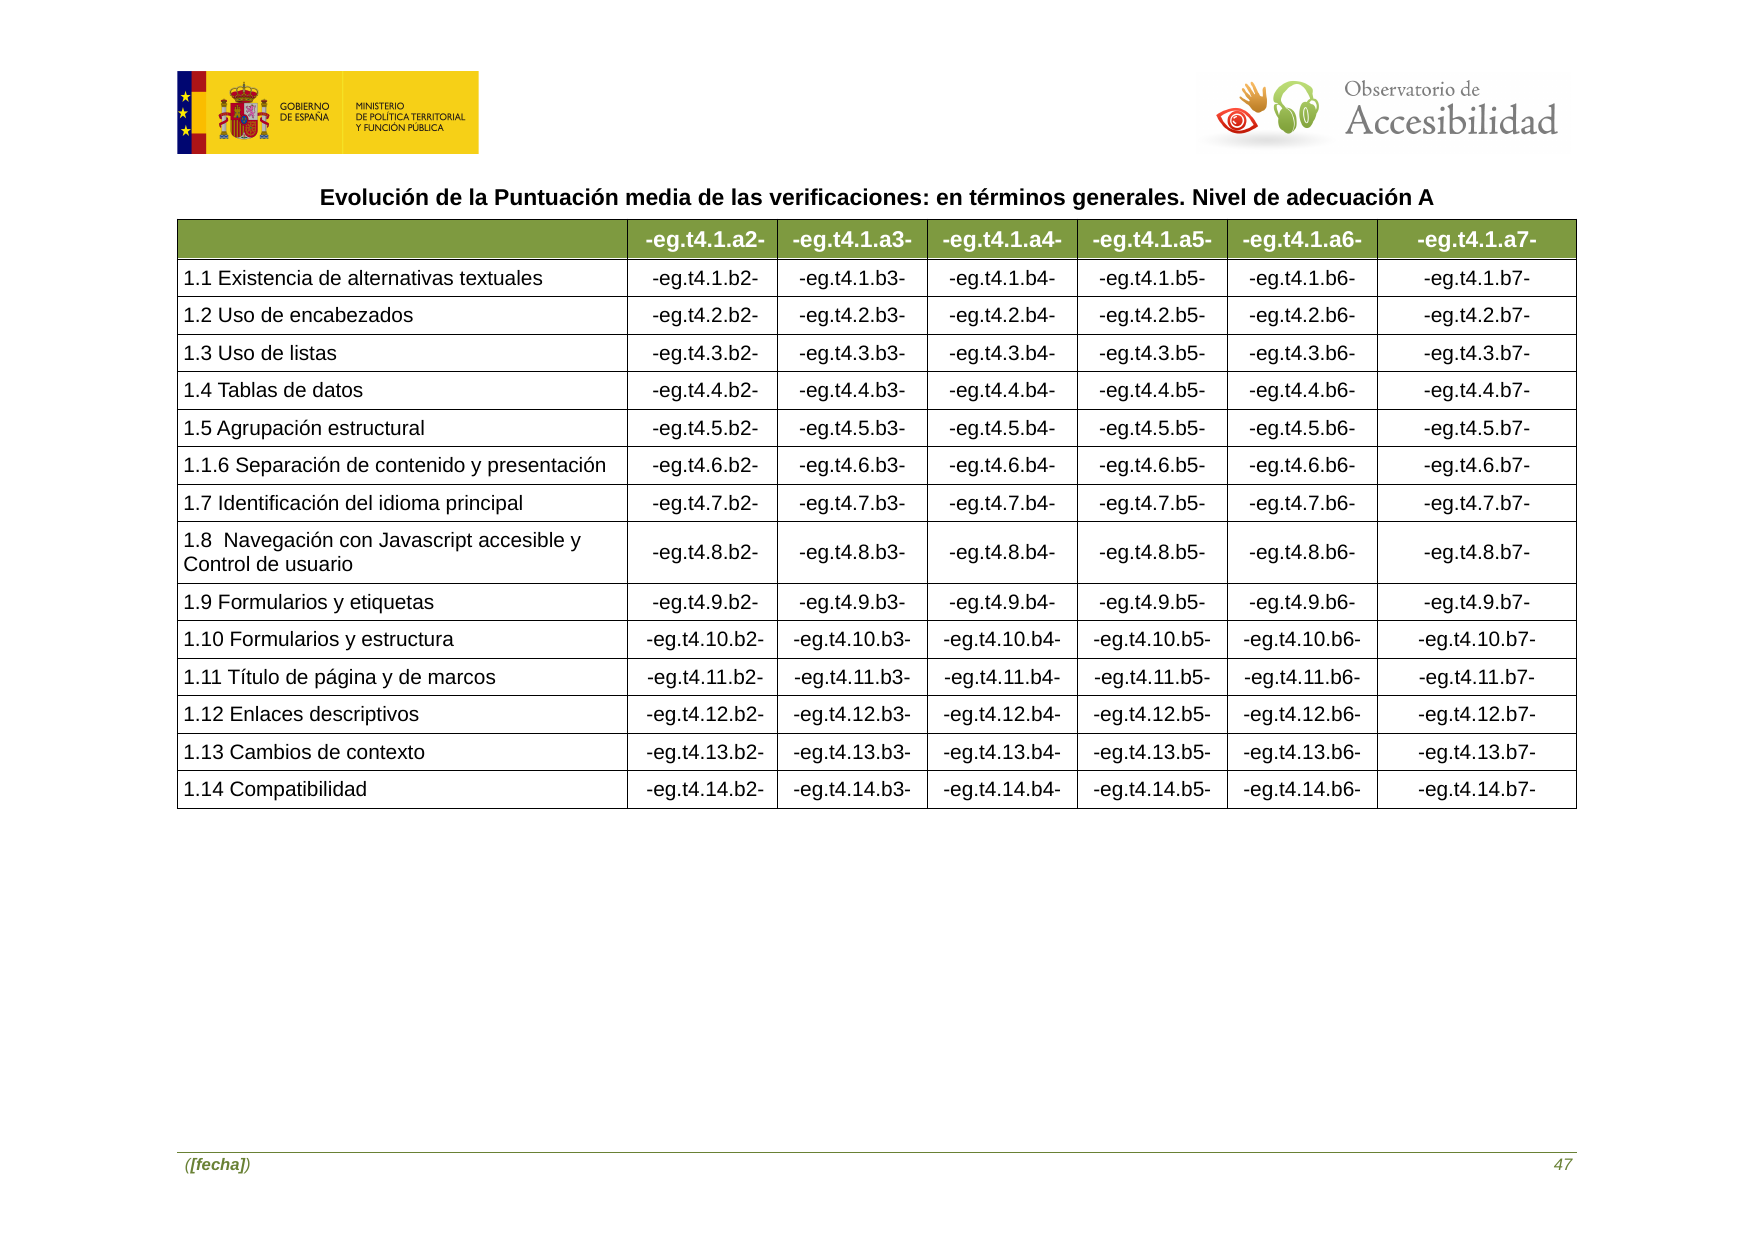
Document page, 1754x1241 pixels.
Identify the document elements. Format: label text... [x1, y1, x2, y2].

table_cell -eg.t4.3.b7- [1378, 335, 1576, 371]
table_cell -eg.t4.1.b6- [1228, 260, 1377, 296]
table_cell -eg.t4.1.b7- [1378, 260, 1576, 296]
table_cell -eg.t4.7.b3- [778, 485, 927, 521]
table_cell -eg.t4.11.b6- [1228, 659, 1377, 695]
table_cell -eg.t4.13.b5- [1078, 734, 1227, 770]
table_cell -eg.t4.9.b7- [1378, 584, 1576, 620]
table_cell 1.9 Formularios y etiquetas [178, 584, 627, 620]
table_cell -eg.t4.14.b5- [1078, 771, 1227, 807]
table_cell -eg.t4.4.b6- [1228, 372, 1377, 408]
table_cell -eg.t4.5.b6- [1228, 410, 1377, 446]
picture [177, 71, 479, 154]
table_cell 1.1.6 Separación de contenido y presentación [178, 447, 627, 483]
table_cell -eg.t4.7.b2- [628, 485, 777, 521]
table_cell -eg.t4.14.b7- [1378, 771, 1576, 807]
table_header -eg.t4.1.a7- [1378, 220, 1576, 258]
table_cell -eg.t4.5.b2- [628, 410, 777, 446]
table_cell -eg.t4.5.b7- [1378, 410, 1576, 446]
table_cell -eg.t4.3.b2- [628, 335, 777, 371]
table_cell -eg.t4.10.b5- [1078, 621, 1227, 657]
table_cell 1.14 Compatibilidad [178, 771, 627, 807]
table_cell -eg.t4.1.b3- [778, 260, 927, 296]
table_cell -eg.t4.11.b7- [1378, 659, 1576, 695]
table_cell -eg.t4.11.b5- [1078, 659, 1227, 695]
table_cell -eg.t4.6.b4- [928, 447, 1077, 483]
table_cell -eg.t4.6.b6- [1228, 447, 1377, 483]
table_cell -eg.t4.9.b3- [778, 584, 927, 620]
table_cell -eg.t4.12.b5- [1078, 696, 1227, 732]
table_cell -eg.t4.4.b4- [928, 372, 1077, 408]
table_cell -eg.t4.3.b5- [1078, 335, 1227, 371]
table_cell -eg.t4.13.b4- [928, 734, 1077, 770]
table_cell 1.7 Identificación del idioma principal [178, 485, 627, 521]
table_cell -eg.t4.8.b3- [778, 522, 927, 582]
table_cell -eg.t4.12.b6- [1228, 696, 1377, 732]
table_cell -eg.t4.11.b4- [928, 659, 1077, 695]
table_cell -eg.t4.9.b5- [1078, 584, 1227, 620]
table_cell -eg.t4.8.b2- [628, 522, 777, 582]
table_cell -eg.t4.4.b7- [1378, 372, 1576, 408]
table_cell -eg.t4.5.b3- [778, 410, 927, 446]
table_cell 1.13 Cambios de contexto [178, 734, 627, 770]
table_cell -eg.t4.2.b7- [1378, 297, 1576, 333]
table_header -eg.t4.1.a2- [628, 220, 777, 258]
table_header -eg.t4.1.a6- [1228, 220, 1377, 258]
table_cell -eg.t4.7.b7- [1378, 485, 1576, 521]
table_cell 1.3 Uso de listas [178, 335, 627, 371]
table_cell -eg.t4.3.b6- [1228, 335, 1377, 371]
table_cell -eg.t4.6.b3- [778, 447, 927, 483]
table_cell -eg.t4.14.b2- [628, 771, 777, 807]
table_cell -eg.t4.2.b5- [1078, 297, 1227, 333]
table_cell -eg.t4.8.b6- [1228, 522, 1377, 582]
table_cell -eg.t4.4.b2- [628, 372, 777, 408]
table_cell -eg.t4.4.b3- [778, 372, 927, 408]
table_cell -eg.t4.12.b4- [928, 696, 1077, 732]
table_cell -eg.t4.13.b2- [628, 734, 777, 770]
table_cell -eg.t4.2.b3- [778, 297, 927, 333]
table_cell -eg.t4.8.b7- [1378, 522, 1576, 582]
table_cell -eg.t4.1.b2- [628, 260, 777, 296]
table_cell -eg.t4.2.b2- [628, 297, 777, 333]
table_cell -eg.t4.3.b3- [778, 335, 927, 371]
table_cell -eg.t4.14.b4- [928, 771, 1077, 807]
table_cell 1.11 Título de página y de marcos [178, 659, 627, 695]
table_cell -eg.t4.7.b5- [1078, 485, 1227, 521]
table_cell -eg.t4.5.b5- [1078, 410, 1227, 446]
table_cell -eg.t4.6.b7- [1378, 447, 1576, 483]
table_cell -eg.t4.12.b7- [1378, 696, 1576, 732]
table_cell -eg.t4.10.b3- [778, 621, 927, 657]
table_cell -eg.t4.10.b6- [1228, 621, 1377, 657]
table_cell 1.4 Tablas de datos [178, 372, 627, 408]
table_cell -eg.t4.3.b4- [928, 335, 1077, 371]
table_cell -eg.t4.13.b6- [1228, 734, 1377, 770]
table_cell 1.1 Existencia de alternativas textuales [178, 260, 627, 296]
table_cell -eg.t4.12.b2- [628, 696, 777, 732]
table_cell -eg.t4.10.b2- [628, 621, 777, 657]
table_cell -eg.t4.13.b7- [1378, 734, 1576, 770]
table_cell -eg.t4.12.b3- [778, 696, 927, 732]
table_cell 1.10 Formularios y estructura [178, 621, 627, 657]
table_cell -eg.t4.2.b4- [928, 297, 1077, 333]
table_cell -eg.t4.11.b2- [628, 659, 777, 695]
table_header [178, 220, 627, 258]
table_cell -eg.t4.8.b5- [1078, 522, 1227, 582]
table_cell -eg.t4.14.b6- [1228, 771, 1377, 807]
table_cell -eg.t4.6.b2- [628, 447, 777, 483]
table_cell -eg.t4.1.b4- [928, 260, 1077, 296]
table_header -eg.t4.1.a4- [928, 220, 1077, 258]
table_cell -eg.t4.13.b3- [778, 734, 927, 770]
table_cell -eg.t4.10.b7- [1378, 621, 1576, 657]
table_cell 1.2 Uso de encabezados [178, 297, 627, 333]
picture [1196, 72, 1572, 154]
table_cell -eg.t4.4.b5- [1078, 372, 1227, 408]
text Evolución de la Puntuación media de las verificaciones: en términos generales. Nivel de adecuación A [177, 184, 1577, 211]
table_cell -eg.t4.6.b5- [1078, 447, 1227, 483]
table_header -eg.t4.1.a5- [1078, 220, 1227, 258]
table_cell 1.12 Enlaces descriptivos [178, 696, 627, 732]
table_cell -eg.t4.7.b6- [1228, 485, 1377, 521]
table_cell -eg.t4.8.b4- [928, 522, 1077, 582]
table_header -eg.t4.1.a3- [778, 220, 927, 258]
table_cell -eg.t4.5.b4- [928, 410, 1077, 446]
table_cell -eg.t4.7.b4- [928, 485, 1077, 521]
table_cell -eg.t4.14.b3- [778, 771, 927, 807]
table_cell -eg.t4.10.b4- [928, 621, 1077, 657]
table_cell -eg.t4.2.b6- [1228, 297, 1377, 333]
table_cell 1.8 Navegación con Javascript accesible y Control de usuario [178, 522, 627, 582]
table_cell -eg.t4.9.b4- [928, 584, 1077, 620]
table_cell -eg.t4.9.b6- [1228, 584, 1377, 620]
table_cell -eg.t4.11.b3- [778, 659, 927, 695]
table_cell -eg.t4.9.b2- [628, 584, 777, 620]
table_cell -eg.t4.1.b5- [1078, 260, 1227, 296]
table_cell 1.5 Agrupación estructural [178, 410, 627, 446]
